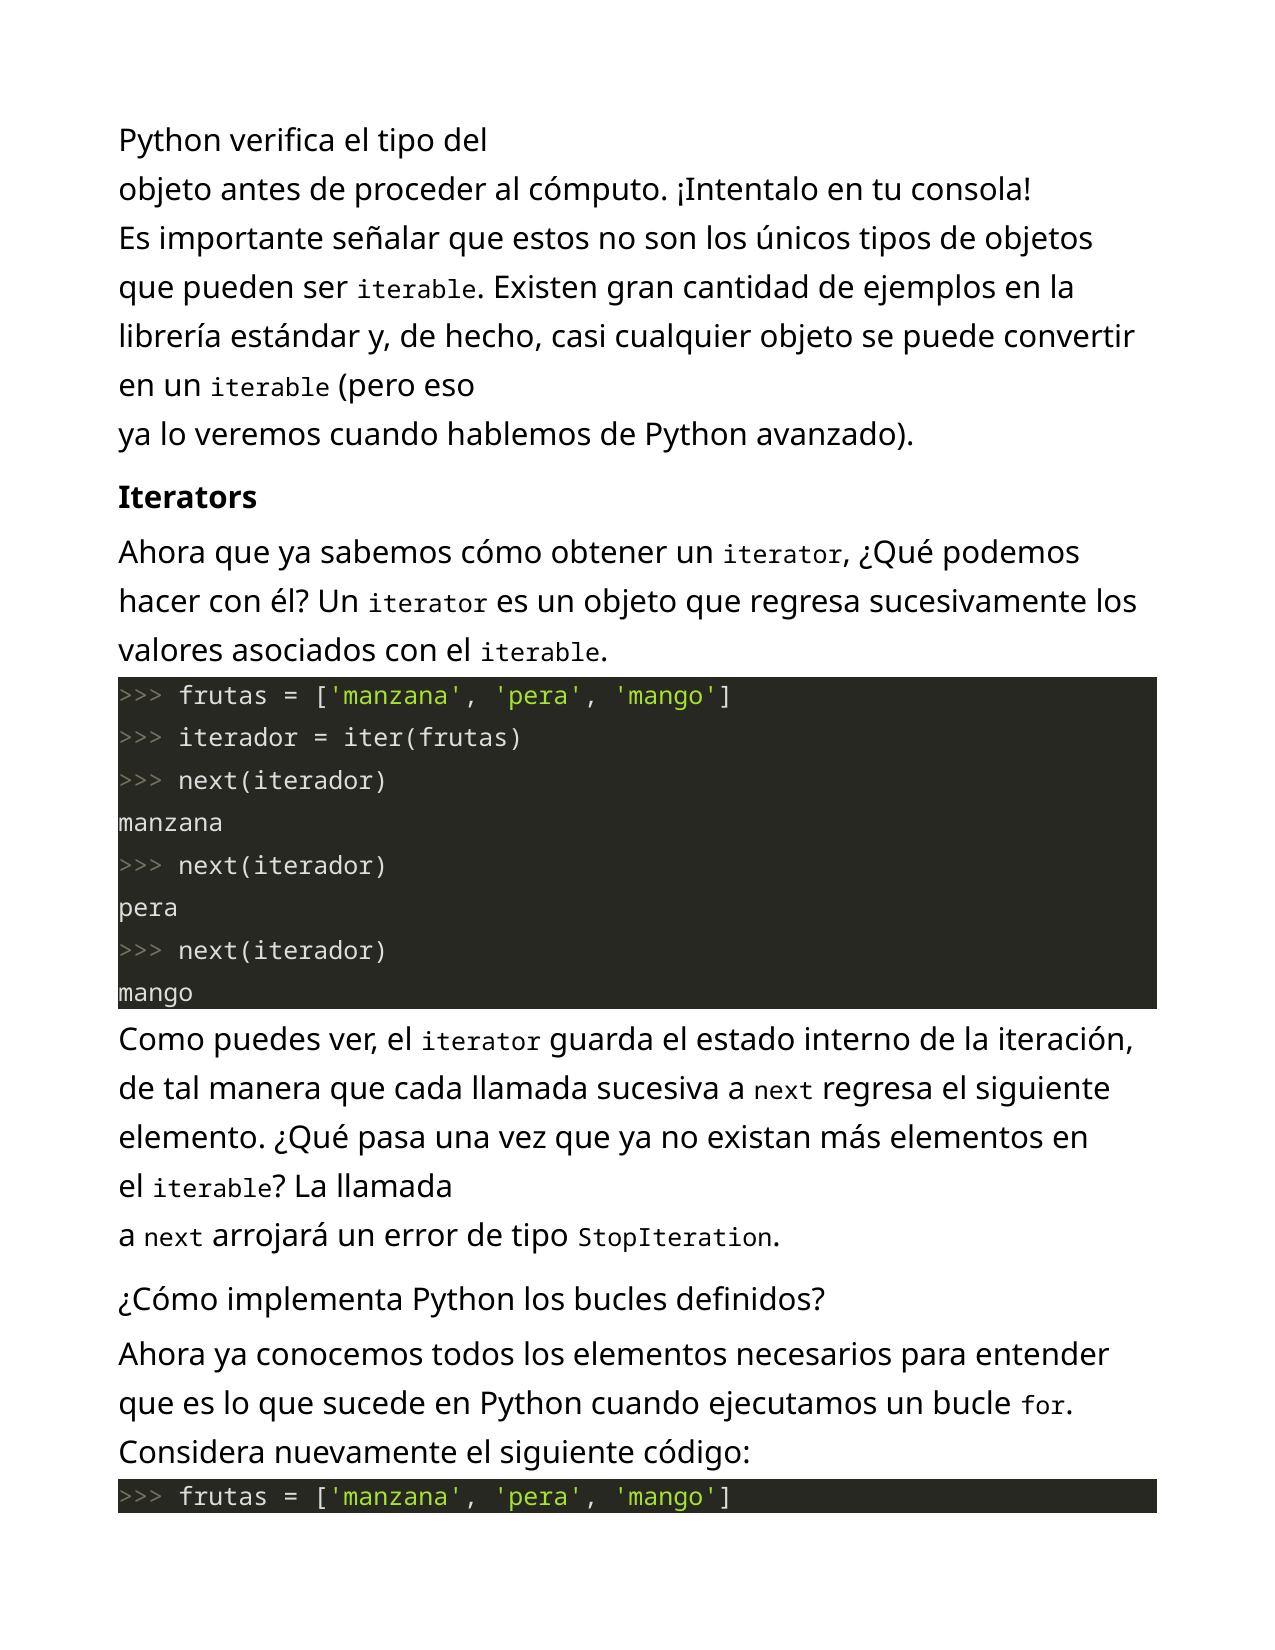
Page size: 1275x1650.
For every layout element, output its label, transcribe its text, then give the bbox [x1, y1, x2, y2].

text Es importante señalar que estos no son los únicos tipos de objetos que pueden ser iterable. Existen gran cantidad de ejemplos en la librería estándar y, de hecho, casi cualquier objeto se puede convertir en un iterable (pero eso ya lo veremos cuando hablemos de Python avanzado). [118, 216, 1157, 454]
text pera [118, 890, 1157, 924]
text Ahora ya conocemos todos los elementos necesarios para entender que es lo que sucede en Python cuando ejecutamos un bucle for. Considera nuevamente el siguiente código: [118, 1332, 1157, 1472]
text mango [118, 975, 1157, 1009]
text >>> next(iterador) [118, 932, 1157, 966]
text >>> next(iterador) [118, 762, 1157, 796]
subtitle ¿Cómo implementa Python los bucles definidos? [118, 1277, 1157, 1319]
text Ahora que ya sabemos cómo obtener un iterator, ¿Qué podemos hacer con él? Un iterator es un objeto que regresa sucesivamente los valores asociados con el iterable. [118, 531, 1157, 671]
text >>> iterador = iter(frutas) [118, 720, 1157, 754]
text >>> frutas = ['manzana', 'pera', 'mango'] [118, 1479, 1157, 1513]
text Como puedes ver, el iterator guarda el estado interno de la iteración, de tal manera que cada llamada sucesiva a next regresa el siguiente elemento. ¿Qué pasa una vez que ya no existan más elementos en el iterable? La llamada a next arrojará un error de tipo StopIteration. [118, 1017, 1157, 1256]
text Python verifica el tipo del objeto antes de proceder al cómputo. ¡Intentalo en tu consola! [118, 118, 1157, 210]
subtitle Iterators [118, 475, 1157, 518]
text manzana [118, 805, 1157, 839]
text >>> next(iterador) [118, 847, 1157, 881]
text >>> frutas = ['manzana', 'pera', 'mango'] [118, 677, 1157, 711]
